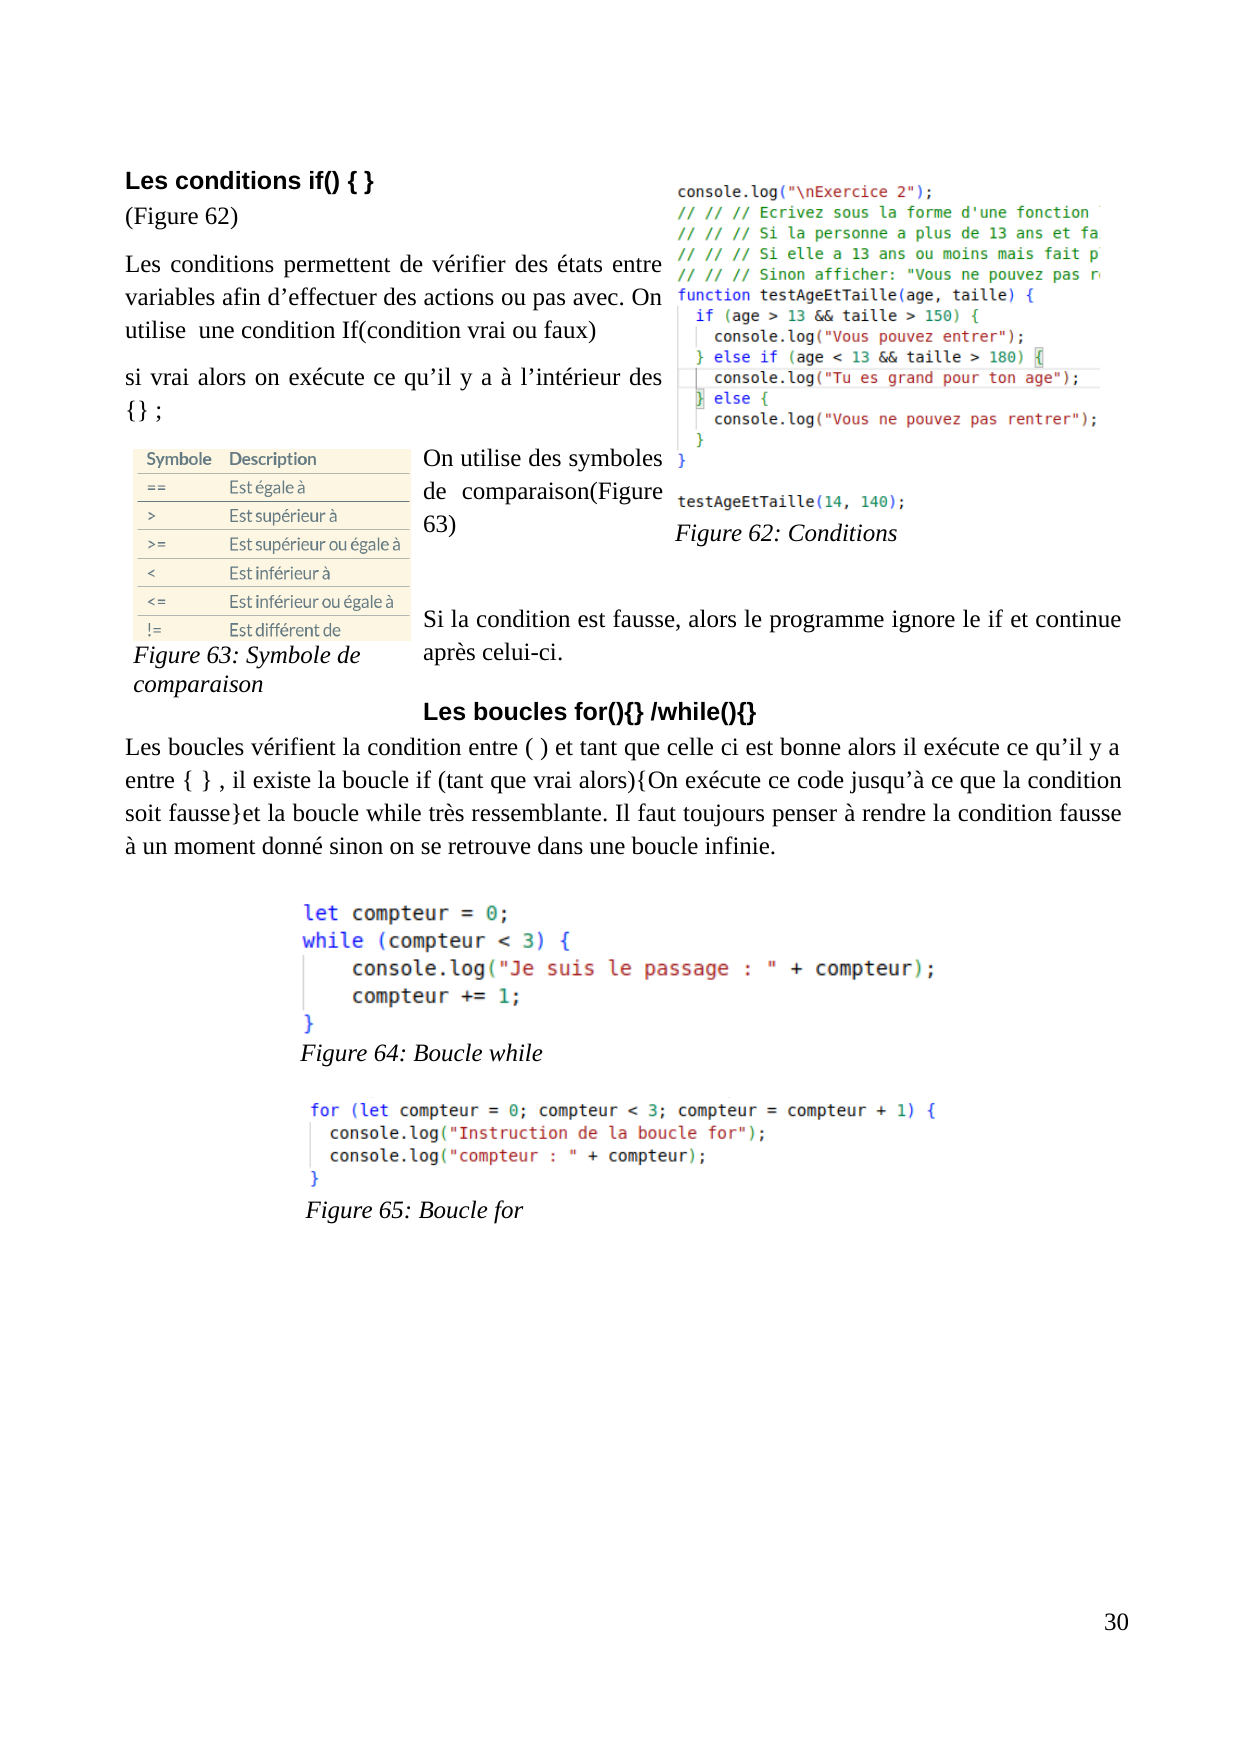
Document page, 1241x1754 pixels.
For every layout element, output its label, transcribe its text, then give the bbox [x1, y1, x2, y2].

text [1101, 362, 1123, 424]
subtitle [675, 547, 1100, 557]
text On utilise des symboles de comparaison(Figure 63) [125, 437, 675, 538]
text Figure 65: Boucle for [305, 1195, 943, 1223]
text Figure 64: Boucle while [300, 1038, 948, 1067]
text [300, 891, 948, 903]
text [1100, 443, 1123, 538]
text Figure 63: Symbole de comparaison [133, 641, 411, 698]
picture [133, 449, 412, 641]
subtitle Les boucles for(){} /while(){} [125, 697, 1123, 726]
text Si la condition est fausse, alors le programme ignore le if et continue après celui-ci. [411, 604, 1123, 666]
text [133, 698, 411, 705]
text [305, 1223, 943, 1238]
picture [305, 1097, 943, 1195]
subtitle Les conditions if() { } [125, 166, 1123, 195]
picture [674, 183, 1101, 519]
text (Figure 62) [125, 201, 674, 230]
text Les conditions permettent de vérifier des états entre variables afin d’effectuer des actions ou pas avec. On utilise une condition If(condition vrai ou faux) [125, 249, 674, 343]
text [1101, 201, 1123, 230]
text si vrai alors on exécute ce qu’il y a à l’intérieur des {} ; [125, 362, 674, 424]
text Les boucles vérifient la condition entre ( ) et tant que celle ci est bonne alors il exécute ce qu’il y a entre { } , il existe la boucle if (tant que vrai alors){On exécute ce code jusqu’à ce que la condition soit fausse}et la boucle while très ressemblante. Il faut toujours penser à rendre la condition fausse à un moment donné sinon on se retrouve dans une boucle infinie. [125, 732, 1123, 860]
picture [300, 903, 948, 1038]
text [305, 1084, 943, 1097]
text Figure 62: Conditions [675, 519, 1100, 547]
